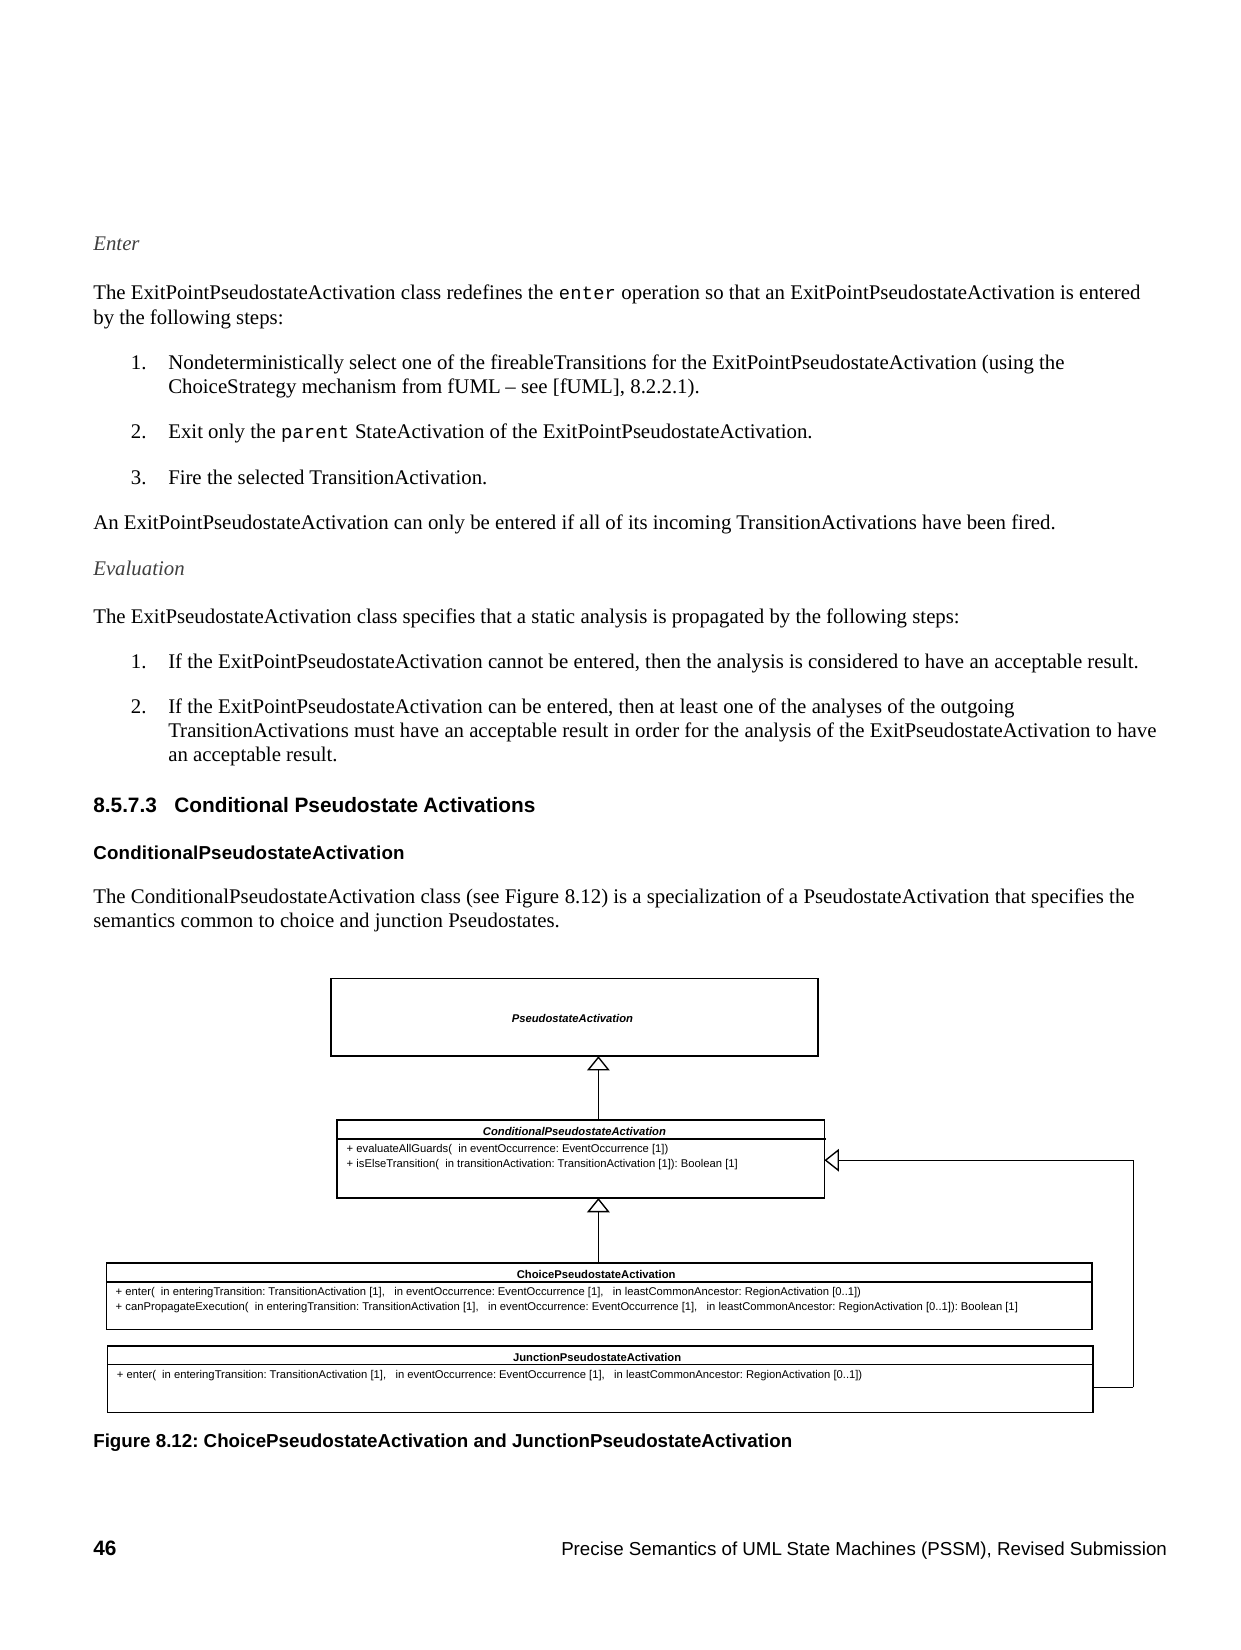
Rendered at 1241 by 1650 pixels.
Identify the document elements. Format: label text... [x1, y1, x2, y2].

list Nondeterministically select one of the fireableTransitions for the ExitPointPseudostateActivation (using the ChoiceStrategy mechanism from fUML – see [fUML], 8.2.2.1). [131, 350, 1164, 398]
subtitle Evaluation [93, 555, 1164, 579]
subtitle ConditionalPseudostateActivation [93, 841, 1164, 863]
list If the ExitPointPseudostateActivation can be entered, then at least one of the analyses of the outgoing TransitionActivations must have an acceptable result in order for the analysis of the ExitPseudostateActivation to have an acceptable result. [131, 694, 1164, 766]
subtitle Enter [93, 231, 1164, 255]
text [93, 952, 1164, 965]
text The ConditionalPseudostateActivation class (see Figure 8.12) is a specialization of a PseudostateActivation that specifies the semantics common to choice and junction Pseudostates. [93, 884, 1164, 932]
list Exit only the parent StateActivation of the ExitPointPseudostateActivation. [131, 419, 1164, 444]
text An ExitPointPseudostateActivation can only be entered if all of its incoming TransitionActivations have been fired. [93, 510, 1164, 534]
text Figure 8.12: ChoicePseudostateActivation and JunctionPseudostateActivation [93, 965, 1164, 1452]
text The ExitPseudostateActivation class specifies that a static analysis is propagated by the following steps: [93, 604, 1164, 628]
subtitle Conditional Pseudostate Activations [93, 791, 1164, 816]
list If the ExitPointPseudostateActivation cannot be entered, then the analysis is considered to have an acceptable result. [131, 649, 1164, 673]
text The ExitPointPseudostateActivation class redefines the enter operation so that an ExitPointPseudostateActivation is entered by the following steps: [93, 280, 1164, 329]
list Fire the selected TransitionActivation. [131, 465, 1164, 489]
